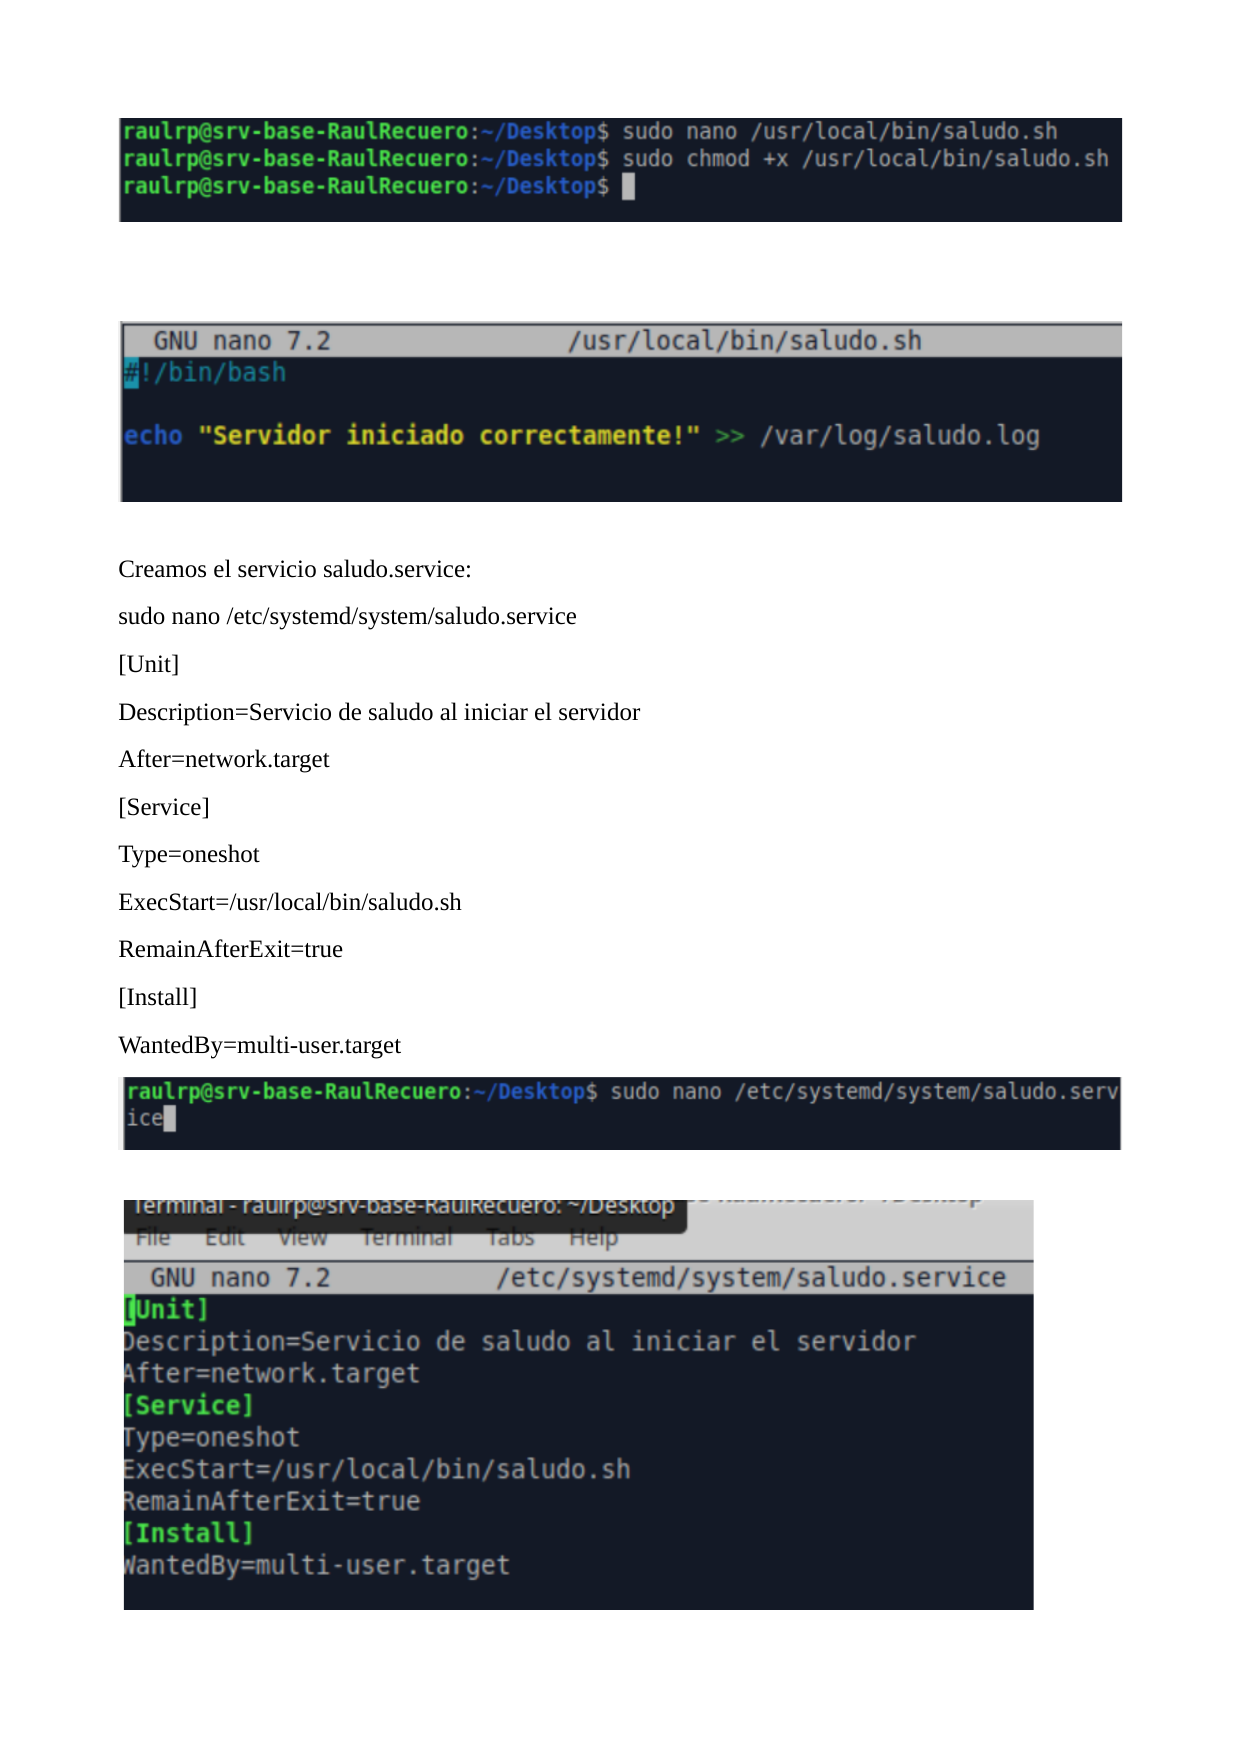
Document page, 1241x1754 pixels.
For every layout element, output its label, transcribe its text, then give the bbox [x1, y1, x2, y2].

text [Unit] [118, 649, 1122, 678]
text Creamos el servicio saludo.service: [118, 554, 1122, 582]
picture [118, 321, 1123, 502]
text [Install] [118, 982, 1122, 1011]
picture [118, 1077, 1123, 1150]
picture [123, 1200, 1034, 1610]
text [Service] [118, 792, 1122, 821]
picture [118, 118, 1123, 222]
text RemainAfterExit=true [118, 934, 1122, 963]
text Description=Servicio de saludo al iniciar el servidor [118, 697, 1122, 725]
text sudo nano /etc/systemd/system/saludo.service [118, 601, 1122, 630]
text ExecStart=/usr/local/bin/saludo.sh [118, 887, 1122, 916]
text After=network.target [118, 744, 1122, 773]
text Type=oneshot [118, 839, 1122, 868]
text WantedBy=multi-user.target [118, 1030, 1122, 1058]
